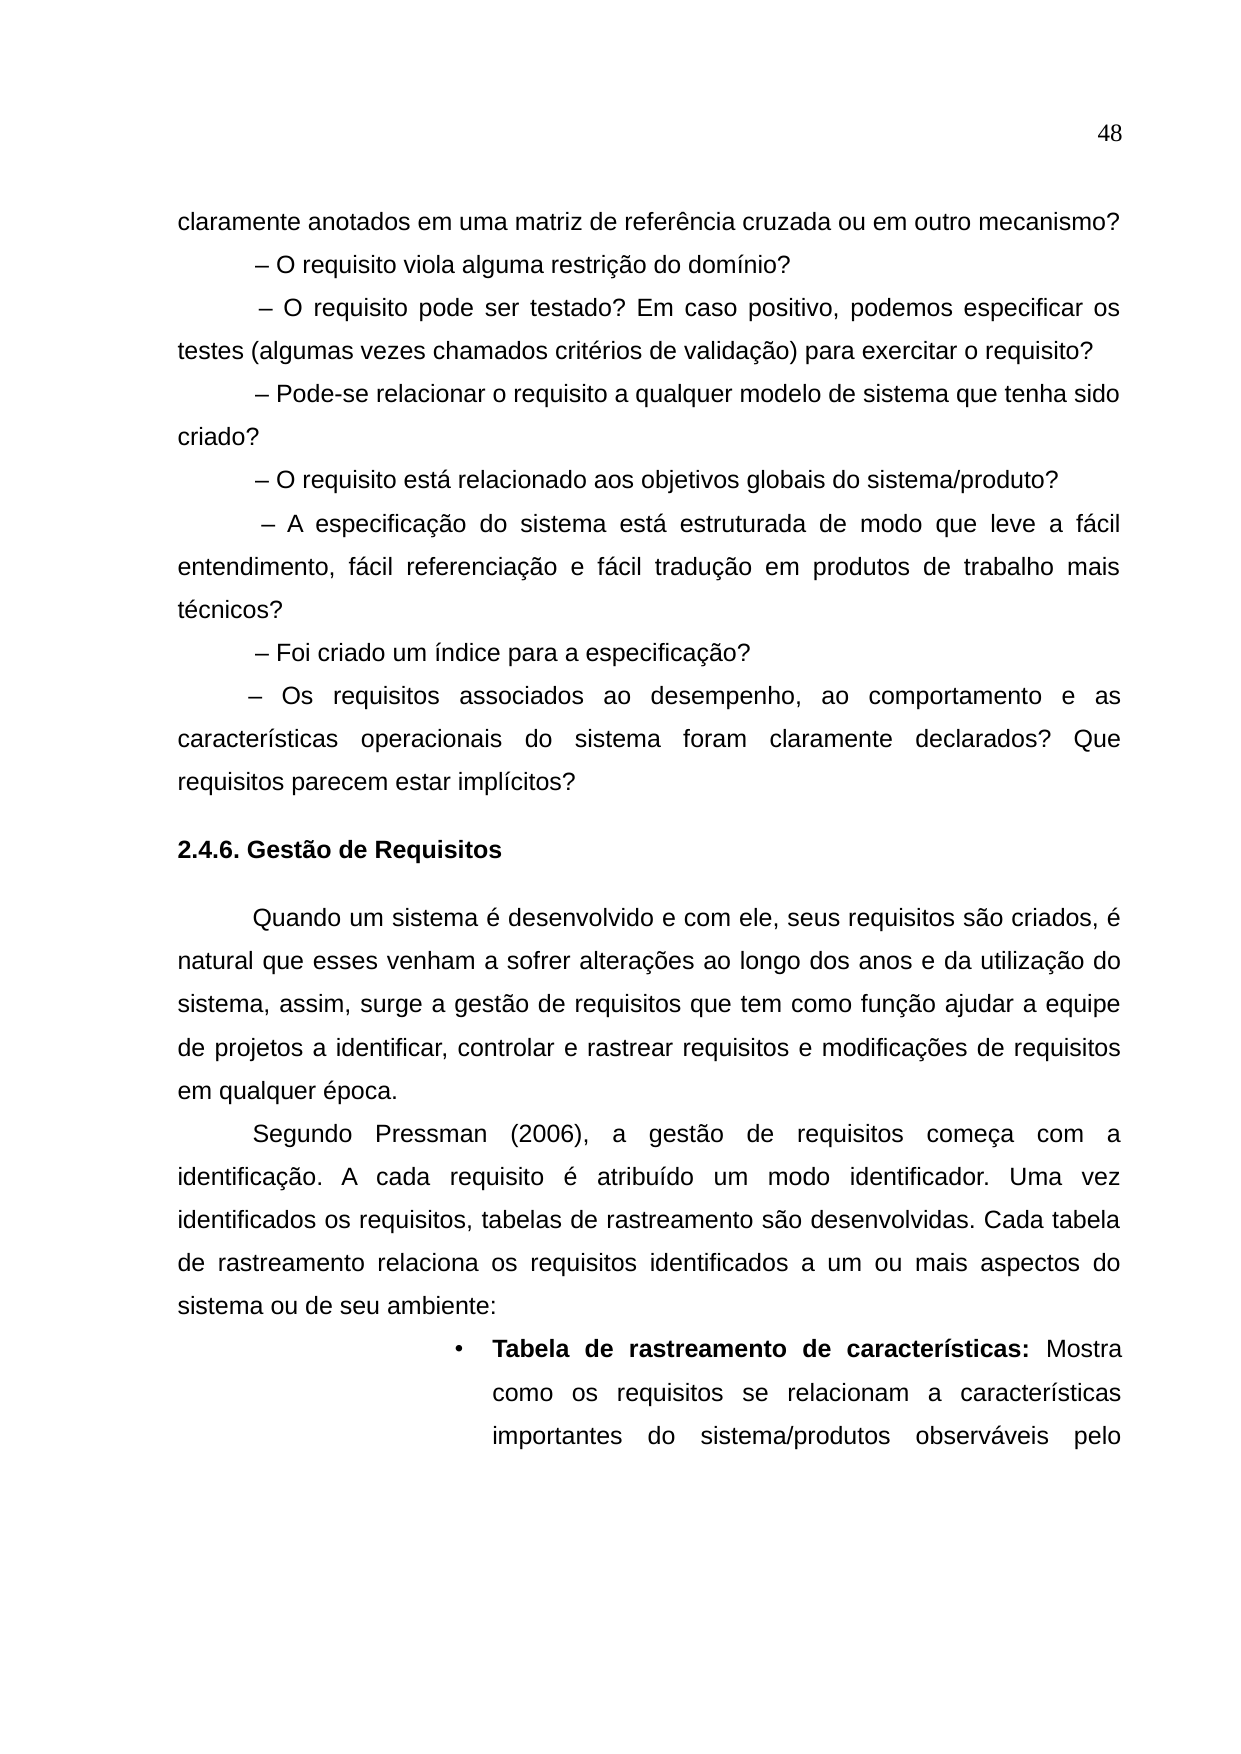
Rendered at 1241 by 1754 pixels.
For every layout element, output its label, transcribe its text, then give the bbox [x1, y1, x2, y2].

text – Foi criado um índice para a especificação? [177, 638, 1122, 667]
text Segundo Pressman (2006), a gestão de requisitos começa com a identificação. A cada requisito é atribuído um modo identificador. Uma vez identificados os requisitos, tabelas de rastreamento são desenvolvidas. Cada tabela de rastreamento relaciona os requisitos identificados a um ou mais aspectos do sistema ou de seu ambiente: [177, 1119, 1122, 1320]
text – O requisito viola alguma restrição do domínio? [177, 250, 1122, 278]
subtitle 2.4.6. Gestão de Requisitos [177, 835, 1122, 864]
text – A especificação do sistema está estruturada de modo que leve a fácil entendimento, fácil referenciação e fácil tradução em produtos de trabalho mais técnicos? [177, 508, 1122, 623]
text claramente anotados em uma matriz de referência cruzada ou em outro mecanismo? [177, 207, 1122, 235]
text – O requisito está relacionado aos objetivos globais do sistema/produto? [177, 465, 1122, 494]
text – Pode-se relacionar o requisito a qualquer modelo de sistema que tenha sido criado? [177, 379, 1122, 451]
text Quando um sistema é desenvolvido e com ele, seus requisitos são criados, é natural que esses venham a sofrer alterações ao longo dos anos e da utilização do sistema, assim, surge a gestão de requisitos que tem como função ajudar a equipe de projetos a identificar, controlar e rastrear requisitos e modificações de requisitos em qualquer época. [177, 903, 1122, 1104]
text – O requisito pode ser testado? Em caso positivo, podemos especificar os testes (algumas vezes chamados critérios de validação) para exercitar o requisito? [177, 293, 1122, 365]
list Tabela de rastreamento de características: Mostra como os requisitos se relacionam a características importantes do sistema/produtos observáveis pelo [454, 1334, 1122, 1449]
text – Os requisitos associados ao desempenho, ao comportamento e as características operacionais do sistema foram claramente declarados? Que requisitos parecem estar implícitos? [177, 681, 1122, 796]
